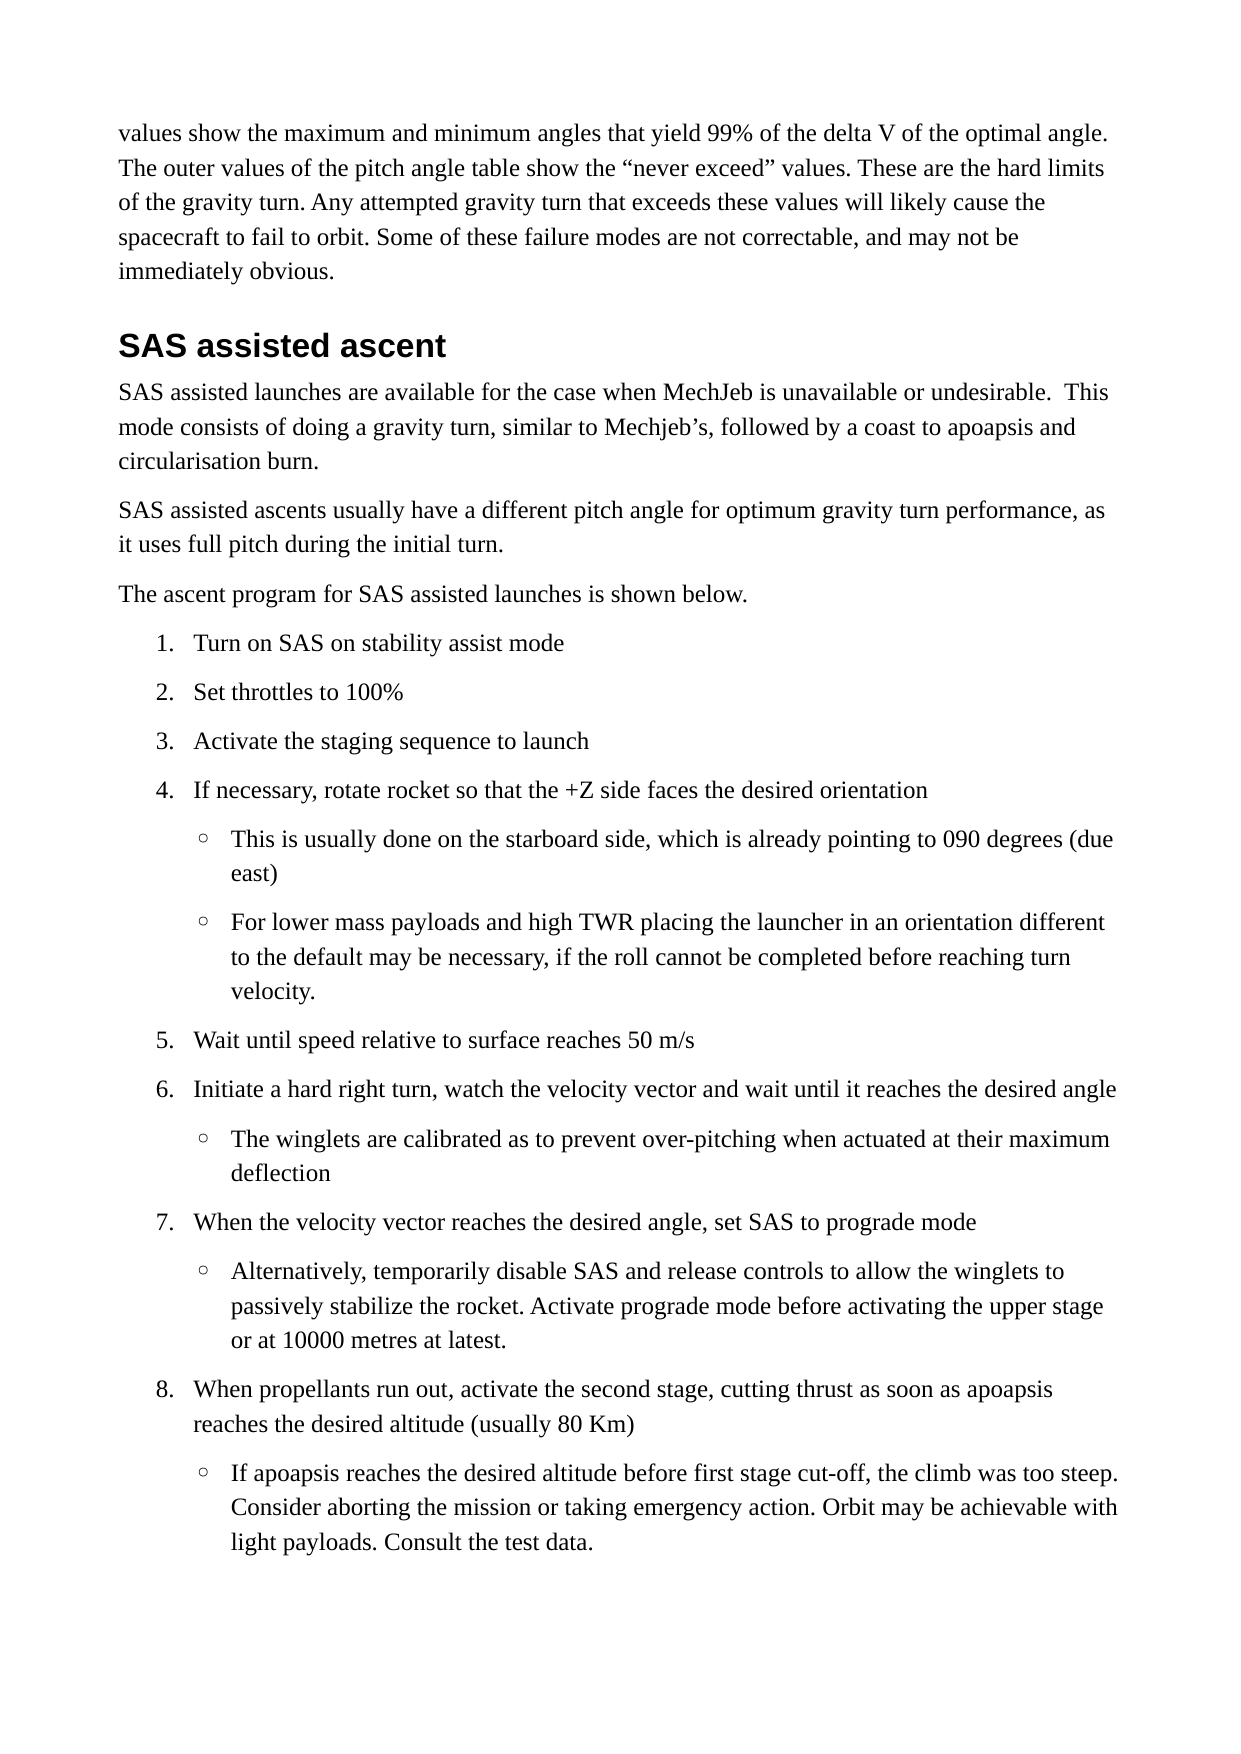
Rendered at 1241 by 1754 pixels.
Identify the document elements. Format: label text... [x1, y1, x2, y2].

list The winglets are calibrated as to prevent over-pitching when actuated at their maximum deflection [193, 1124, 1122, 1187]
list Set throttles to 100% [156, 677, 1122, 706]
list This is usually done on the starboard side, which is already pointing to 090 degrees (due east) [193, 824, 1122, 887]
list If apoapsis reaches the desired altitude before first stage cut-off, the climb was too steep. Consider aborting the mission or taking emergency action. Orbit may be achievable with light payloads. Consult the test data. [193, 1458, 1122, 1556]
list For lower mass payloads and high TWR placing the launcher in an orientation different to the default may be necessary, if the roll cannot be completed before reaching turn velocity. [193, 907, 1122, 1005]
list Wait until speed relative to surface reaches 50 m/s [156, 1026, 1122, 1054]
list When the velocity vector reaches the desired angle, set SAS to prograde mode [156, 1207, 1122, 1236]
text SAS assisted ascents usually have a different pitch angle for optimum gravity turn performance, as it uses full pitch during the initial turn. [118, 495, 1122, 558]
list Turn on SAS on stability assist mode [156, 628, 1122, 656]
list Alternatively, temporarily disable SAS and release controls to allow the winglets to passively stabilize the rocket. Activate prograde mode before activating the upper stage or at 10000 metres at latest. [193, 1256, 1122, 1354]
text SAS assisted launches are available for the case when MechJeb is unavailable or undesirable. This mode consists of doing a gravity turn, similar to Mechjeb’s, followed by a coast to apoapsis and circularisation burn. [118, 377, 1122, 475]
text values show the maximum and minimum angles that yield 99% of the delta V of the optimal angle. The outer values of the pitch angle table show the “never exceed” values. These are the hard limits of the gravity turn. Any attempted gravity turn that exceeds these values will likely cause the spacecraft to fail to orbit. Some of these failure modes are not correctable, and may not be immediately obvious. [118, 118, 1122, 285]
list When propellants run out, activate the second stage, cutting thrust as soon as apoapsis reaches the desired altitude (usually 80 Km) [156, 1374, 1122, 1437]
subtitle SAS assisted ascent [118, 326, 1122, 364]
list Initiate a hard right turn, watch the velocity vector and wait until it reaches the desired angle [156, 1074, 1122, 1103]
list Activate the staging sequence to launch [156, 726, 1122, 754]
text The ascent program for SAS assisted launches is shown below. [118, 579, 1122, 607]
list If necessary, rotate rocket so that the +Z side faces the desired orientation [156, 775, 1122, 804]
